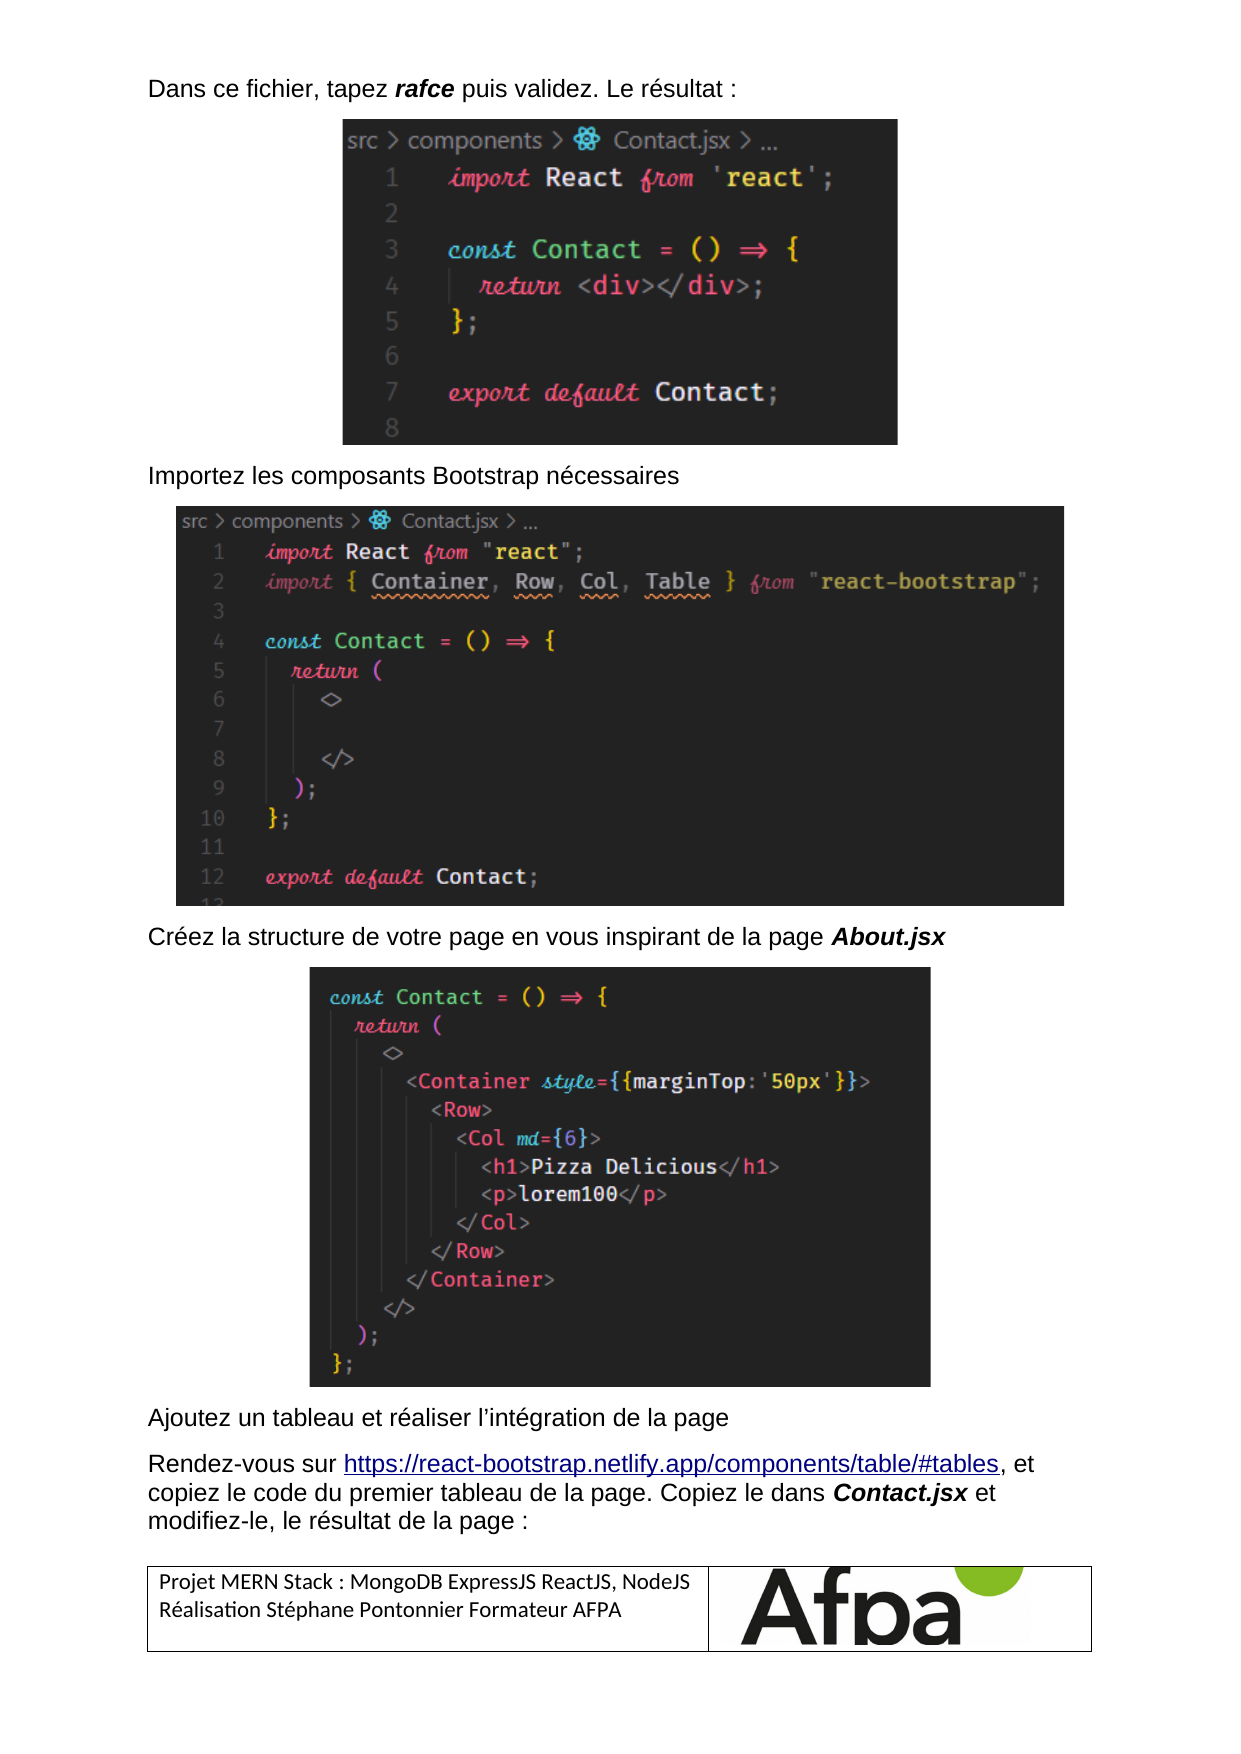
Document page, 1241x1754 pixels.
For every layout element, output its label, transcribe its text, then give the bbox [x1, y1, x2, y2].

text Créez la structure de votre page en vous inspirant de la page About.jsx [148, 922, 1093, 951]
text Dans ce fichier, tapez rafce puis validez. Le résultat : [148, 74, 1093, 102]
text Importez les composants Bootstrap nécessaires [148, 461, 1093, 489]
text Rendez-vous sur https://react-bootstrap.netlify.app/components/table/#tables, et copiez le code du premier tableau de la page. Copiez le dans Contact.jsx et modifiez-le, le résultat de la page : [148, 1449, 1093, 1535]
text Ajoutez un tableau et réaliser l’intégration de la page [148, 1403, 1093, 1432]
